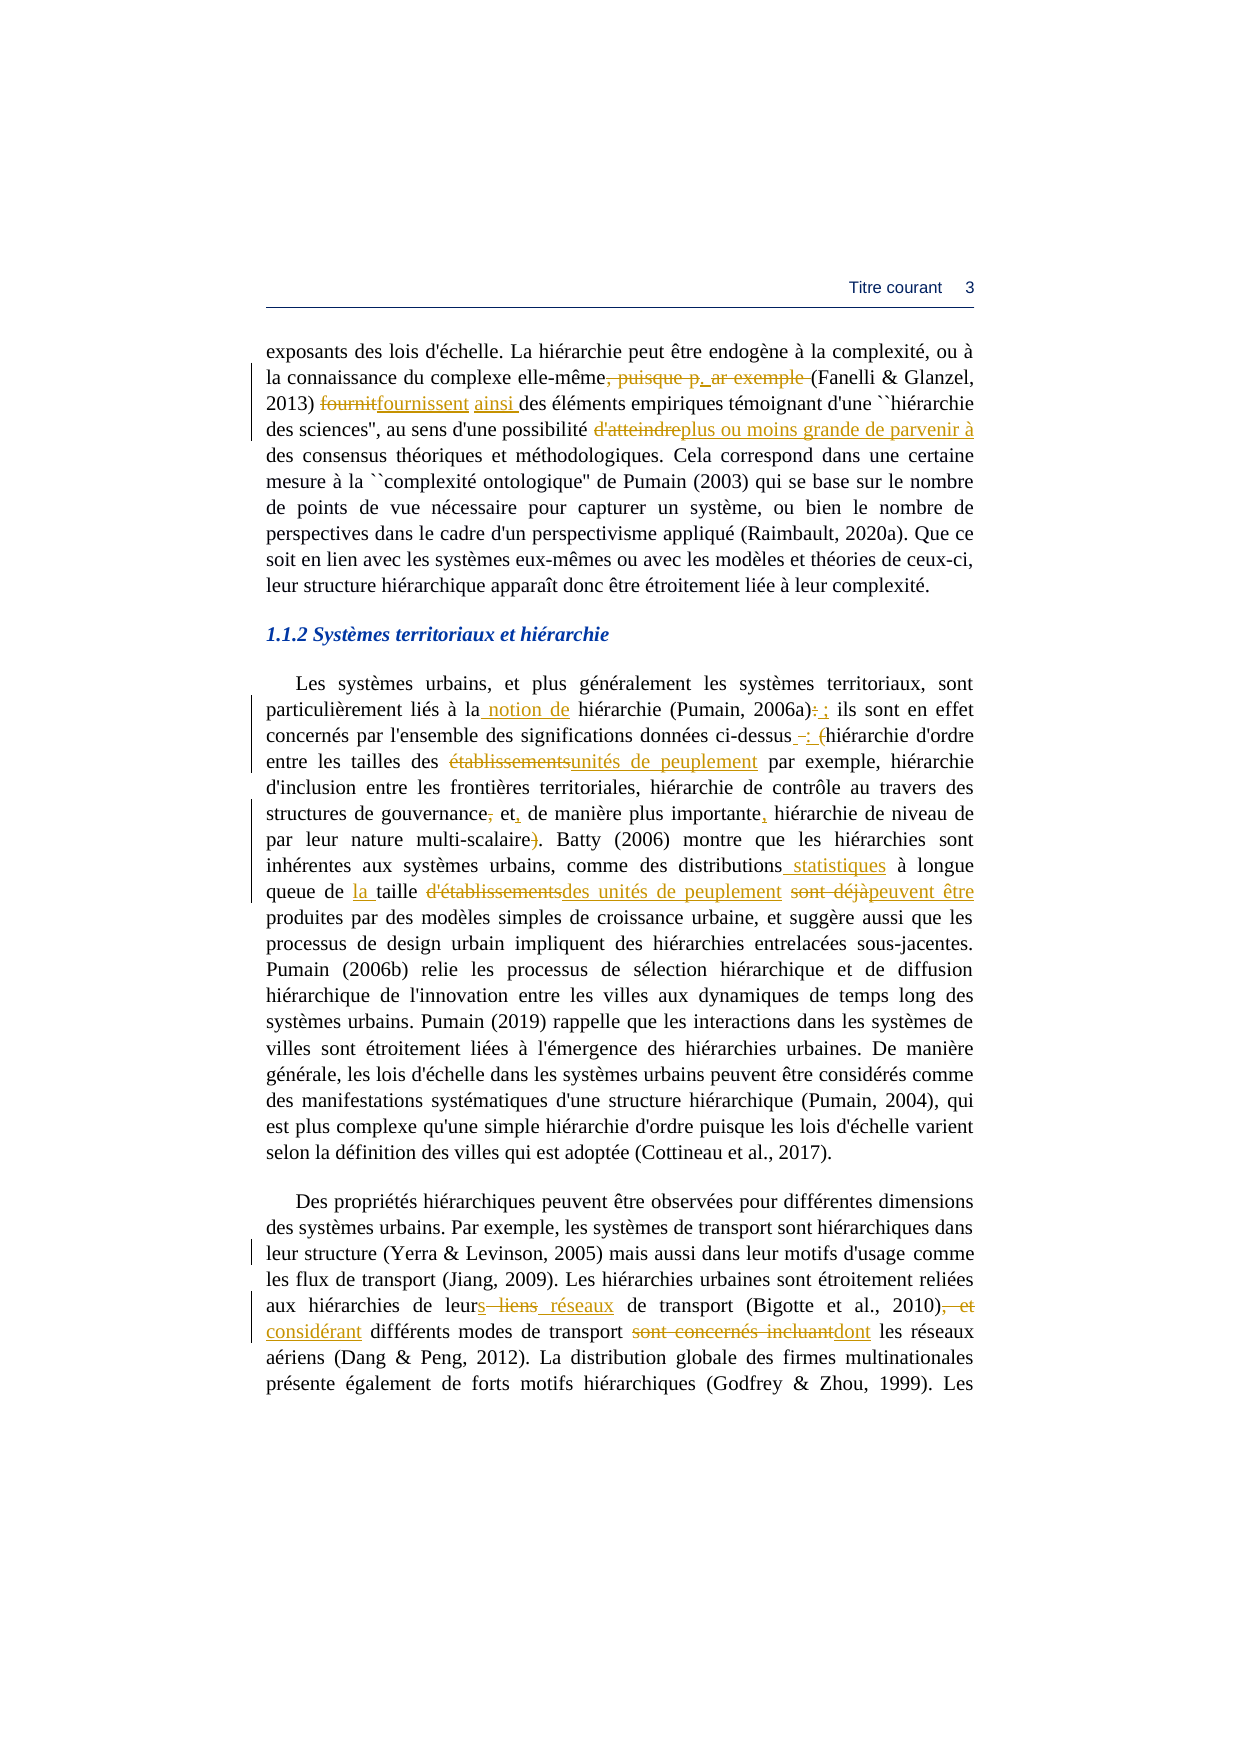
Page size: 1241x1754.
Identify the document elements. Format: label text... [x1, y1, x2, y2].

text Les systèmes urbains, et plus généralement les systèmes territoriaux, sont particulièrement liés à la notion de hiérarchie (Pumain, 2006a) ; ils sont en effet concernés par l'ensemble des significations données ci-dessus : hiérarchie d'ordre entre les tailles des unités de peuplement par exemple, hiérarchie d'inclusion entre les frontières territoriales, hiérarchie de contrôle au travers des structures de gouvernance et, de manière plus importante, hiérarchie de niveau de par leur nature multi-scalaire. Batty (2006) montre que les hiérarchies sont inhérentes aux systèmes urbains, comme des distributions statistiques à longue queue de la taille des unités de peuplement peuvent être produites par des modèles simples de croissance urbaine, et suggère aussi que les processus de design urbain impliquent des hiérarchies entrelacées sous-jacentes. Pumain (2006b) relie les processus de sélection hiérarchique et de diffusion hiérarchique de l'innovation entre les villes aux dynamiques de temps long des systèmes urbains. Pumain (2019) rappelle que les interactions dans les systèmes de villes sont étroitement liées à l'émergence des hiérarchies urbaines. De manière générale, les lois d'échelle dans les systèmes urbains peuvent être considérés comme des manifestations systématiques d'une structure hiérarchique (Pumain, 2004), qui est plus complexe qu'une simple hiérarchie d'ordre puisque les lois d'échelle varient selon la définition des villes qui est adoptée (Cottineau et al., 2017). [266, 669, 974, 1164]
text La hiérarchie est indissociable des théories de la complexité et différents types de complexités peuvent être mis en relation avec différents types de hiérarchies (Raimbault, 2019a). Ainsi, (Allen et al., 2017) développent une théorie multiscalaire de l'information dans laquelle le profil de l'information entre les échelles, ou niveaux hiérarchiques, permet de quantifier la complexité d'un système. La théorie des systèmes complexes adaptatifs de Holland (2012) définit les systèmes complexes comme des ensembles de frontières qui filtrent des signaux, impliquant des hiérarchies d'inclusion et d'échelle entre les frontières. Les théories des lois d'échelle comme celle synthétisée par (West, 2017) se basent sur une quantification de la hiérarchie, considérant certains aspects des systèmes, qui est capturée par les exposants des lois d'échelle. La hiérarchie peut être endogène à la complexité, ou à la connaissance du complexe elle-même. (Fanelli & Glanzel, 2013) fournissent ainsi des éléments empiriques témoignant d'une ``hiérarchie des sciences'', au sens d'une possibilité plus ou moins grande de parvenir à des consensus théoriques et méthodologiques. Cela correspond dans une certaine mesure à la ``complexité ontologique'' de Pumain (2003) qui se base sur le nombre de points de vue nécessaire pour capturer un système, ou bien le nombre de perspectives dans le cadre d'un perspectivisme appliqué (Raimbault, 2020a). Que ce soit en lien avec les systèmes eux-mêmes ou avec les modèles et théories de ceux-ci, leur structure hiérarchique apparaît donc être étroitement liée à leur complexité. [266, 337, 974, 597]
text Des propriétés hiérarchiques peuvent être observées pour différentes dimensions des systèmes urbains. Par exemple, les systèmes de transport sont hiérarchiques dans leur structure (Yerra & Levinson, 2005) mais aussi dans leur motifs d'usage comme les flux de transport (Jiang, 2009). Les hiérarchies urbaines sont étroitement reliées aux hiérarchies de leurs réseaux de transport (Bigotte et al., 2010) considérant différents modes de transport dont les réseaux aériens (Dang & Peng, 2012). La distribution globale des firmes multinationales présente également de forts motifs hiérarchiques (Godfrey & Zhou, 1999). Les structures de gouvernance sont organisées suivant à la fois une hiérarchie d'inclusion pour les aires administratives (Li et al., 2015) mais aussi des hiérarchies de niveau concernant par exemple les processus économiques (Liao & Gaudin, 2017). Les systèmes territoriaux sont ainsi intrinsèquement hiérarchiques dans leur multiples dimensions, en liaison étroite avec leurs différents types de complexités (Raimbault, 2019b). [266, 1187, 974, 1395]
subtitle 1.1.2 Systèmes territoriaux et hiérarchie [266, 620, 974, 646]
